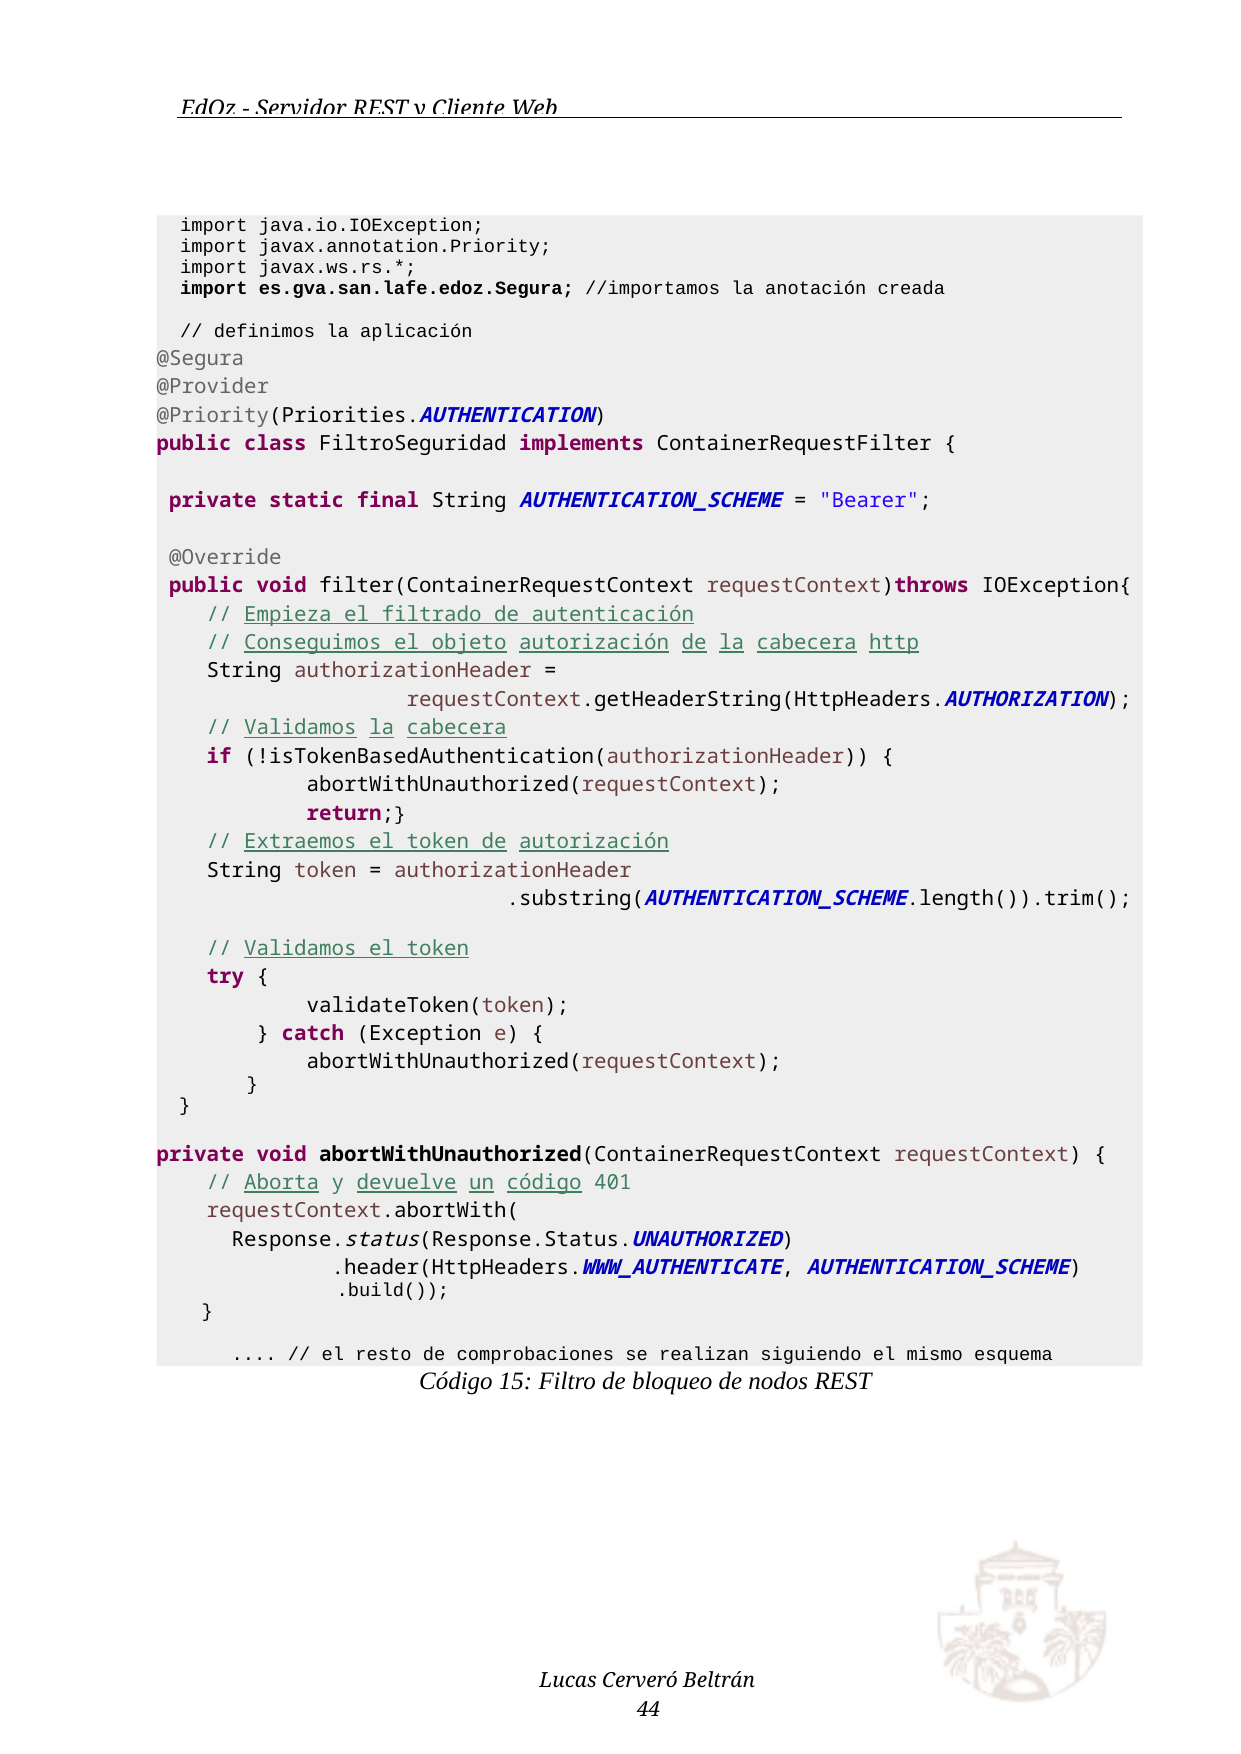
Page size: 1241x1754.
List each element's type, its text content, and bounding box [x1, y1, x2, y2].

text Código 15: Filtro de bloqueo de nodos REST [143, 219, 1149, 1395]
